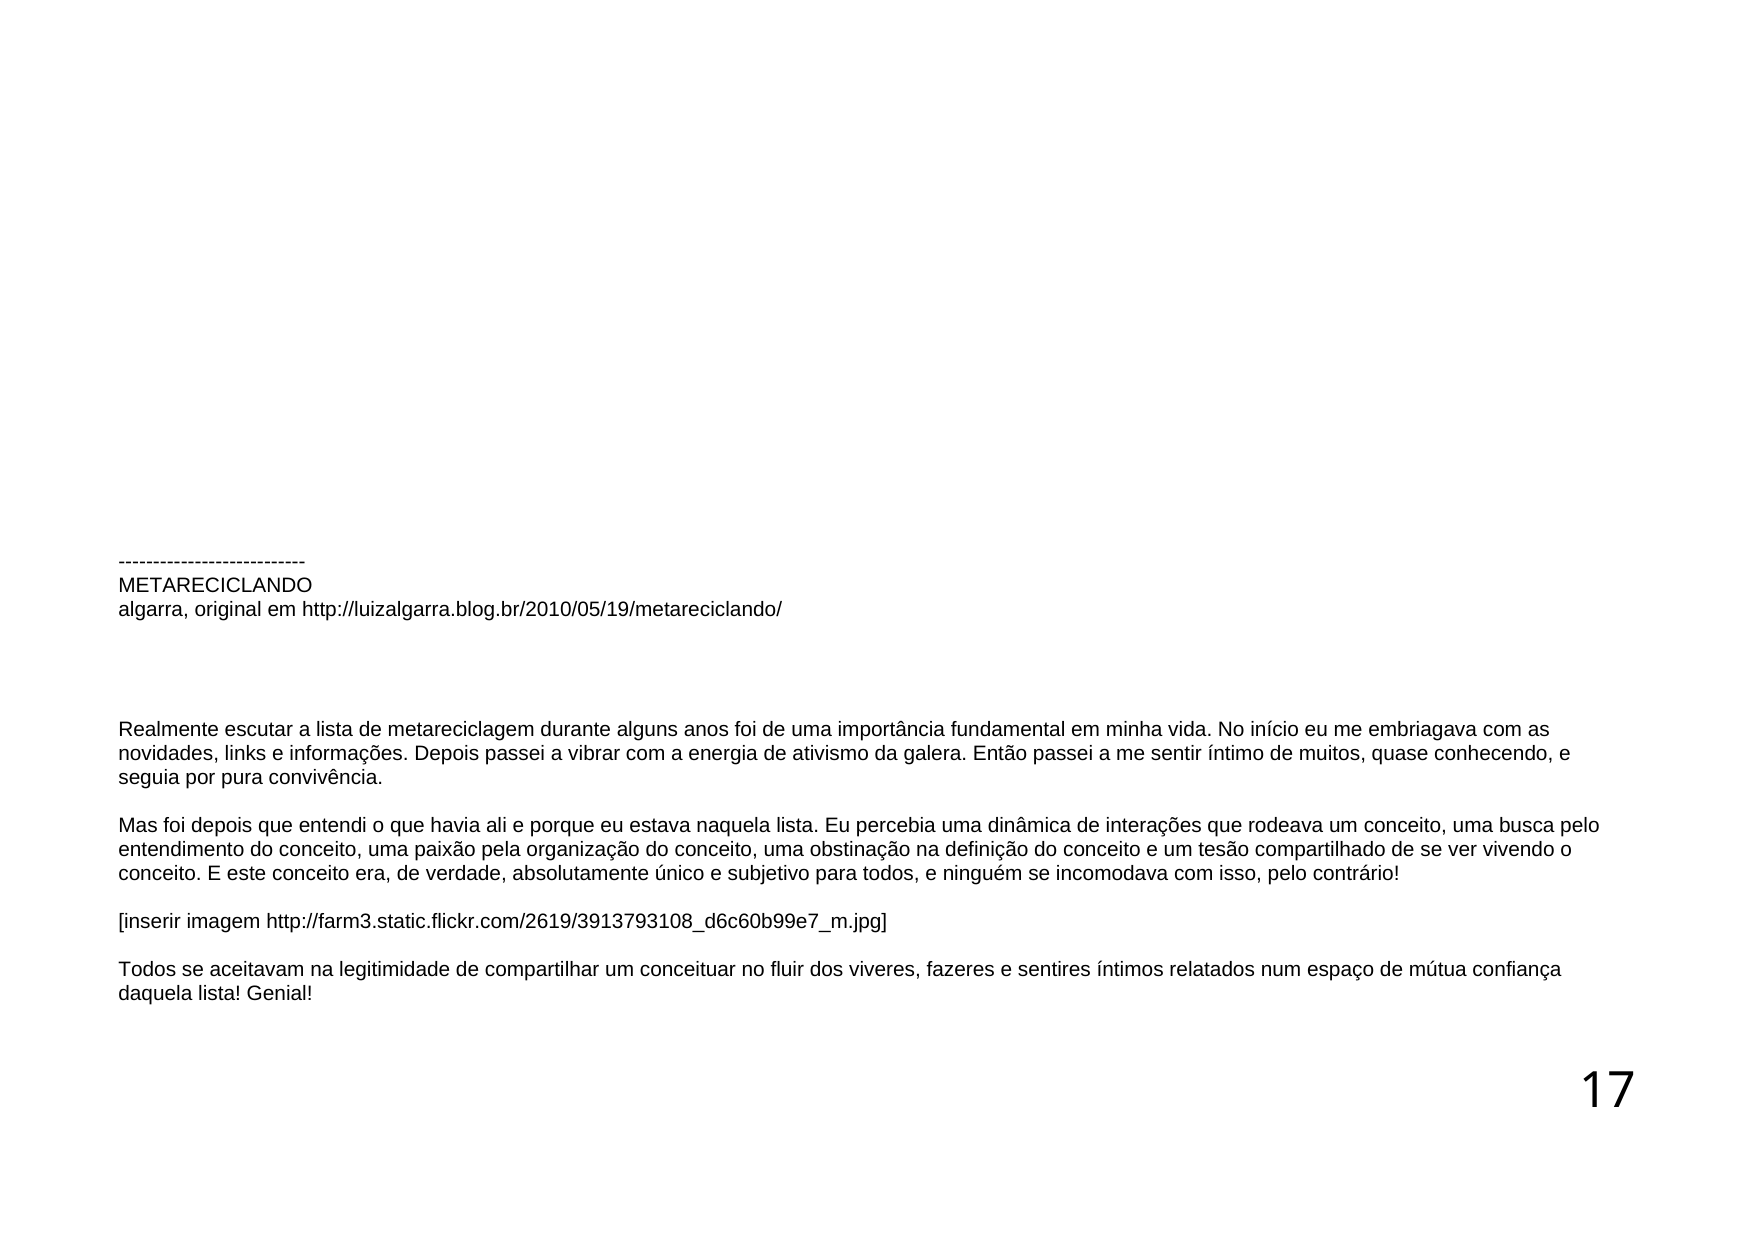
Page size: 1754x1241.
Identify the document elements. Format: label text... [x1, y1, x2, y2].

text [inserir imagem http://farm3.static.flickr.com/2619/3913793108_d6c60b99e7_m.jpg] [118, 909, 1636, 933]
text Mas foi depois que entendi o que havia ali e porque eu estava naquela lista. Eu percebia uma dinâmica de interações que rodeava um conceito, uma busca pelo entendimento do conceito, uma paixão pela organização do conceito, uma obstinação na definição do conceito e um tesão compartilhado de se ver vivendo o conceito. E este conceito era, de verdade, absolutamente único e subjetivo para todos, e ninguém se incomodava com isso, pelo contrário! [118, 813, 1636, 885]
text algarra, original em http://luizalgarra.blog.br/2010/05/19/metareciclando/ [118, 597, 1636, 621]
text --------------------------- [118, 549, 1636, 573]
text METARECICLANDO [118, 573, 1636, 597]
text Realmente escutar a lista de metareciclagem durante alguns anos foi de uma importância fundamental em minha vida. No início eu me embriagava com as novidades, links e informações. Depois passei a vibrar com a energia de ativismo da galera. Então passei a me sentir íntimo de muitos, quase conhecendo, e seguia por pura convivência. [118, 717, 1636, 789]
text Todos se aceitavam na legitimidade de compartilhar um conceituar no fluir dos viveres, fazeres e sentires íntimos relatados num espaço de mútua confiança daquela lista! Genial! [118, 957, 1636, 1004]
